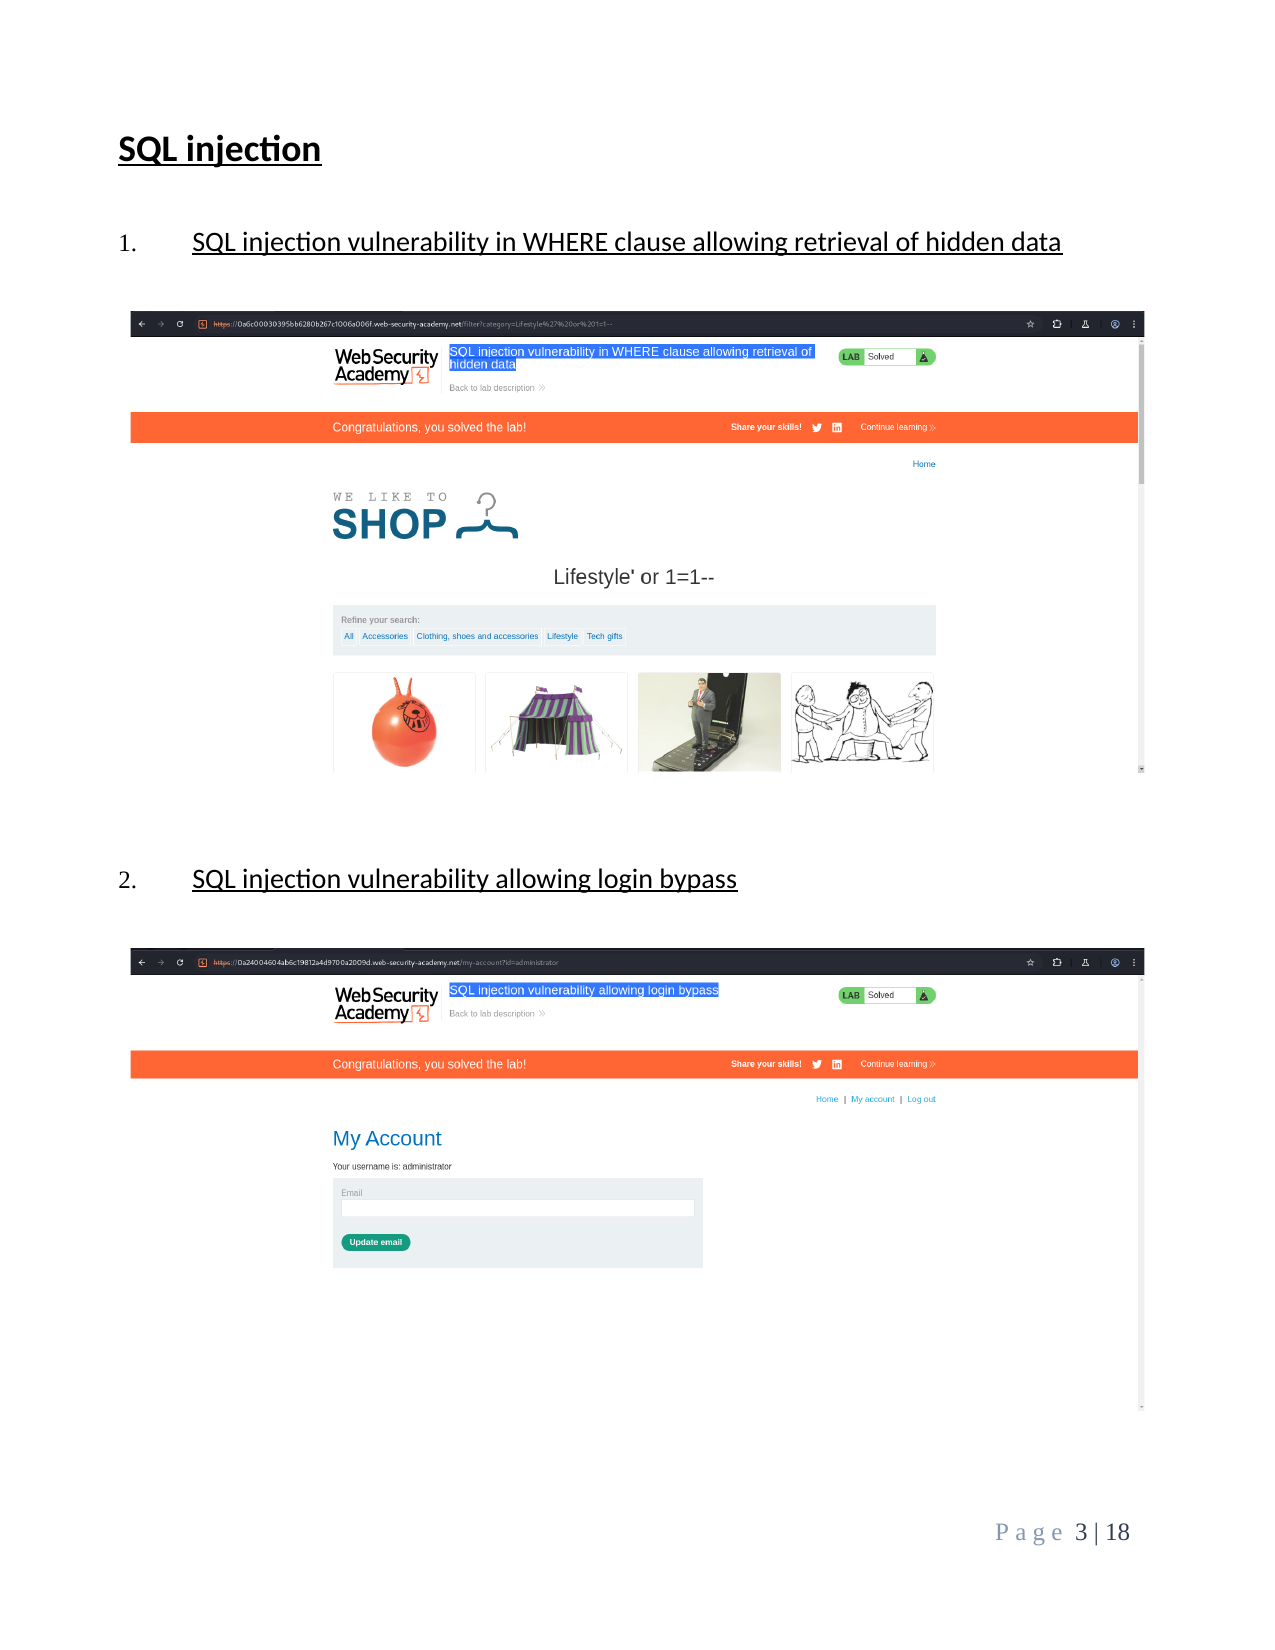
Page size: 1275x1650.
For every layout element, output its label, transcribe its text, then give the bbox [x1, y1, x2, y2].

subtitle SQL injection [118, 124, 1157, 170]
list SQL injection vulnerability in WHERE clause allowing retrieval of hidden data [118, 223, 1144, 258]
list SQL injection vulnerability allowing login bypass [118, 861, 1144, 895]
